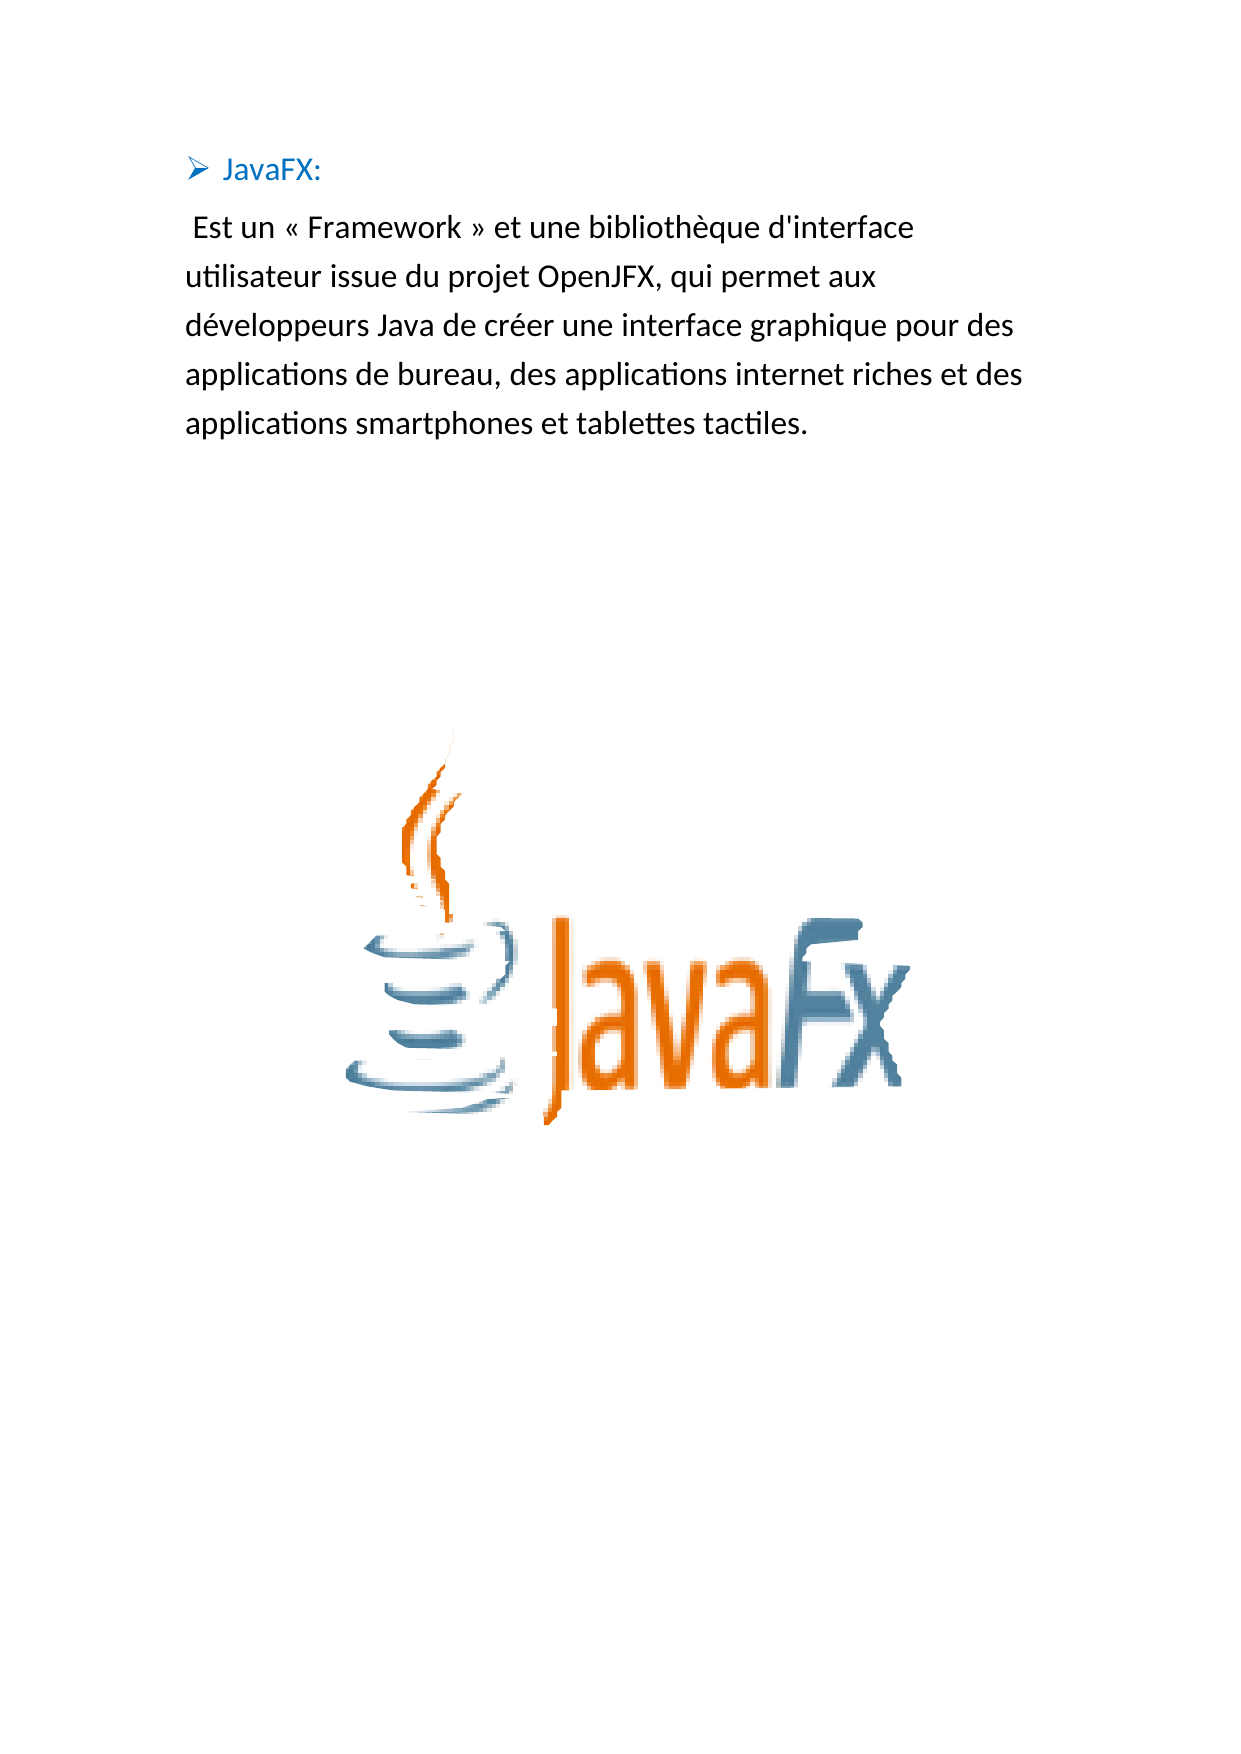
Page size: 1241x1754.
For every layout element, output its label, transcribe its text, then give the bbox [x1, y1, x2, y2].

text Est un « Framework » et une bibliothèque d'interface utilisateur issue du projet OpenJFX, qui permet aux développeurs Java de créer une interface graphique pour des applications de bureau, des applications internet riches et des applications smartphones et tablettes tactiles. [185, 207, 1093, 443]
list JavaFX: [185, 148, 1093, 188]
